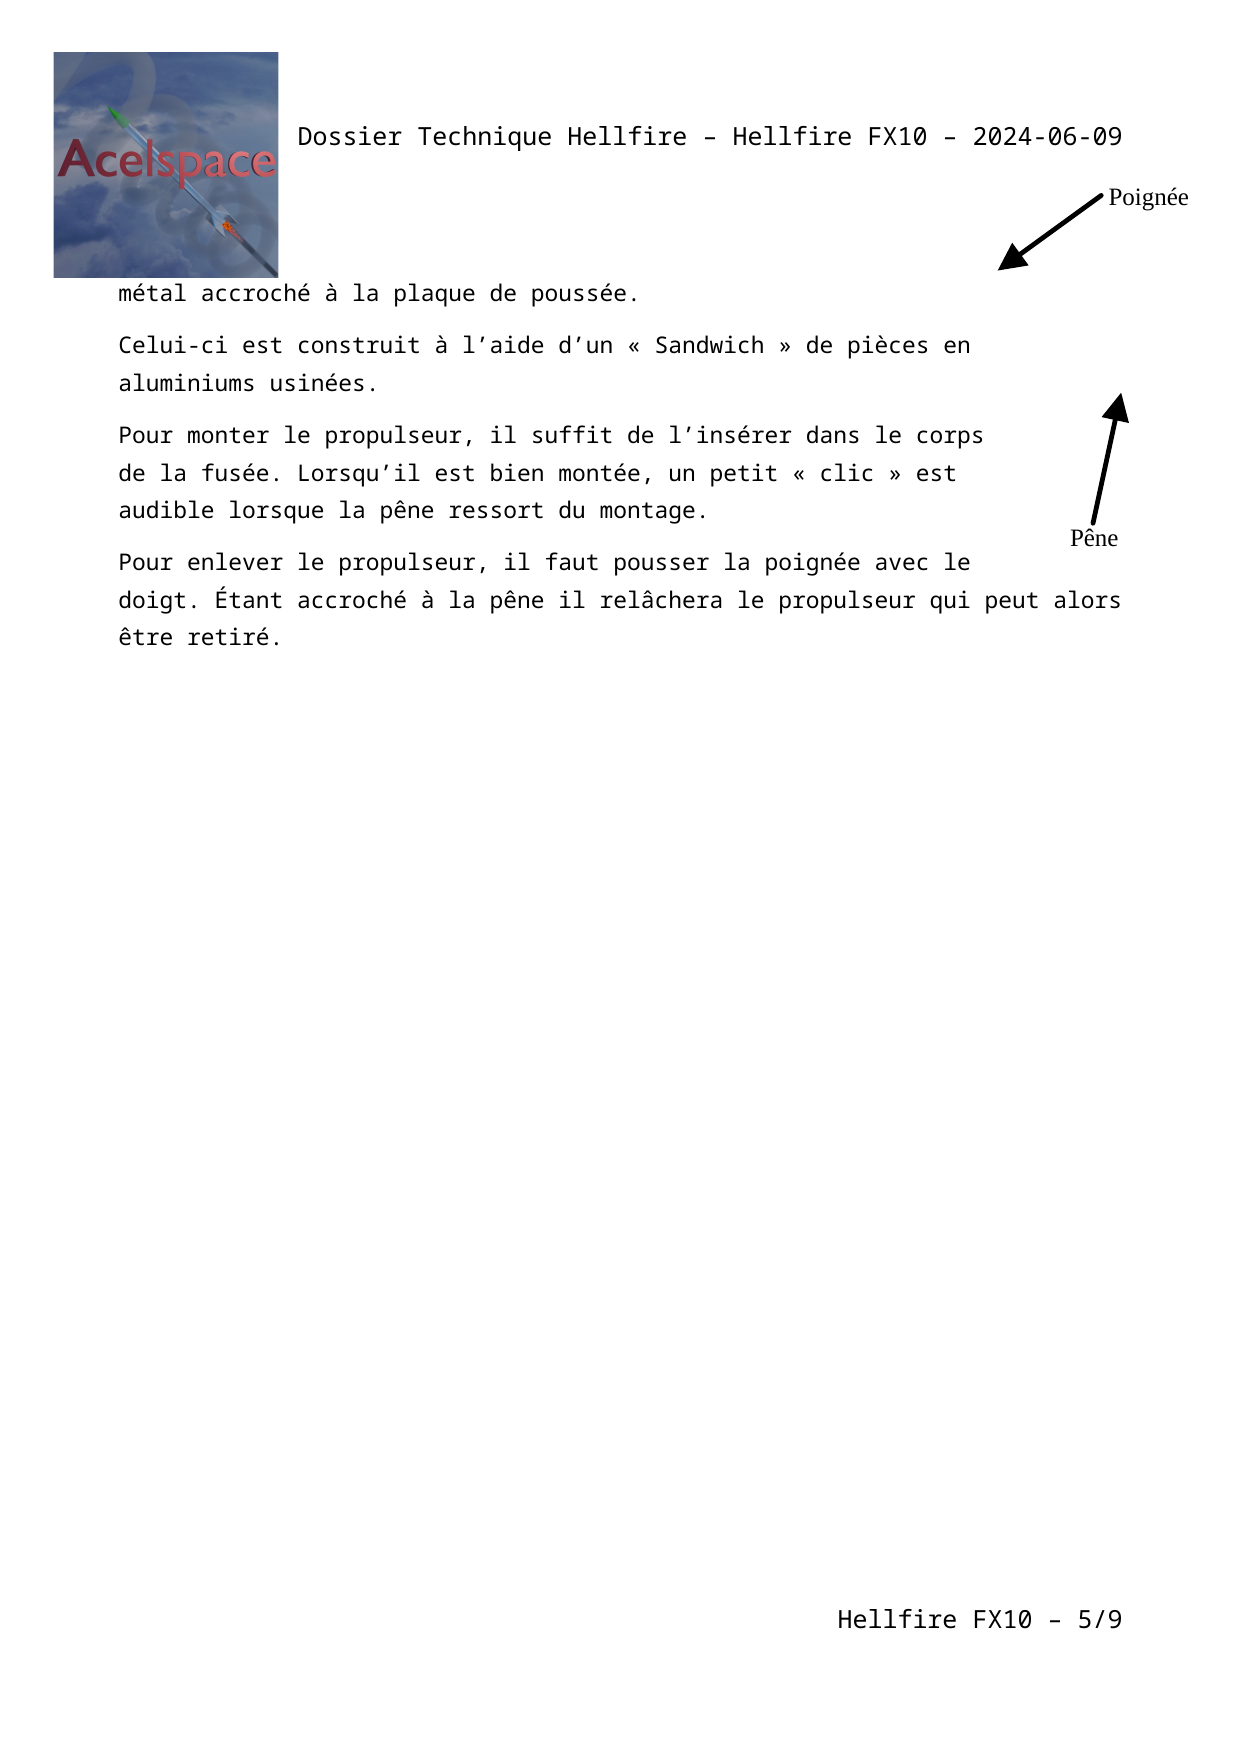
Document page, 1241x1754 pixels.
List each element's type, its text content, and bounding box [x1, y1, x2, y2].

text Pour enlever le propulseur, il faut pousser la poignée avec le doigt. Étant accroché à la pêne il relâchera le propulseur qui peut alors être retiré. [118, 546, 1122, 652]
text Pour monter le propulseur, il suffit de l’insérer dans le corps de la fusée. Lorsqu’il est bien montée, un petit « clic » est audible lorsque la pêne ressort du montage. [118, 419, 1112, 525]
picture [53, 52, 279, 278]
text Celui-ci est construit à l’aide d’un « Sandwich » de pièces en aluminiums usinées. [118, 329, 1122, 398]
text Le propulseur est retenu par un petit montage en métal accroché à la plaque de poussée. [118, 182, 1122, 308]
